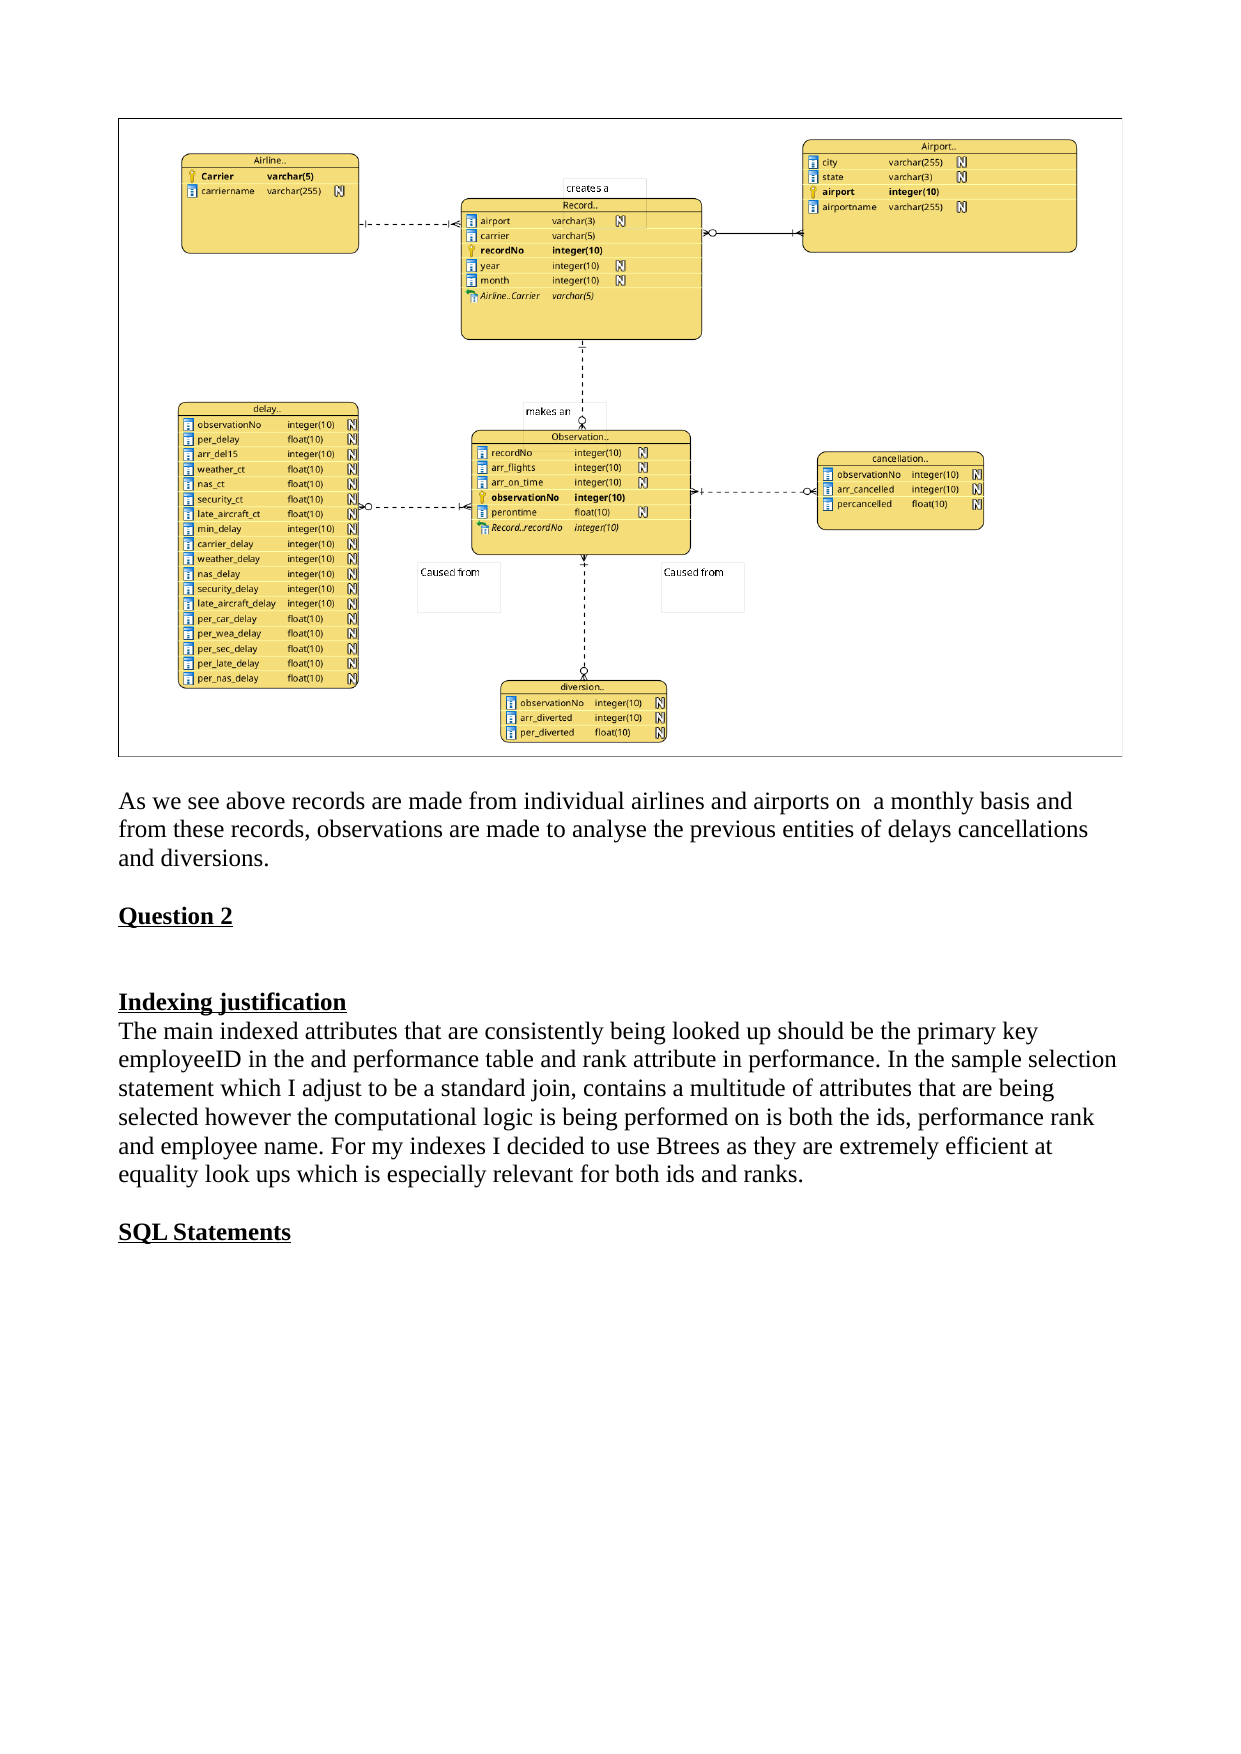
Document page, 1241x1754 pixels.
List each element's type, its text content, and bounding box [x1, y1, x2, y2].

text SQL Statements [118, 1217, 1122, 1246]
text Question 2 [118, 901, 1122, 929]
text As we see above records are made from individual airlines and airports on a monthly basis and from these records, observations are made to analyse the previous entities of delays cancellations and diversions. [118, 786, 1122, 872]
text Indexing justification [118, 987, 1122, 1016]
picture [118, 118, 1123, 757]
text The main indexed attributes that are consistently being looked up should be the primary key employeeID in the and performance table and rank attribute in performance. In the sample selection statement which I adjust to be a standard join, contains a multitude of attributes that are being selected however the computational logic is being performed on is both the ids, performance rank and employee name. For my indexes I decided to use Btrees as they are extremely efficient at equality look ups which is especially relevant for both ids and ranks. [118, 1016, 1122, 1188]
